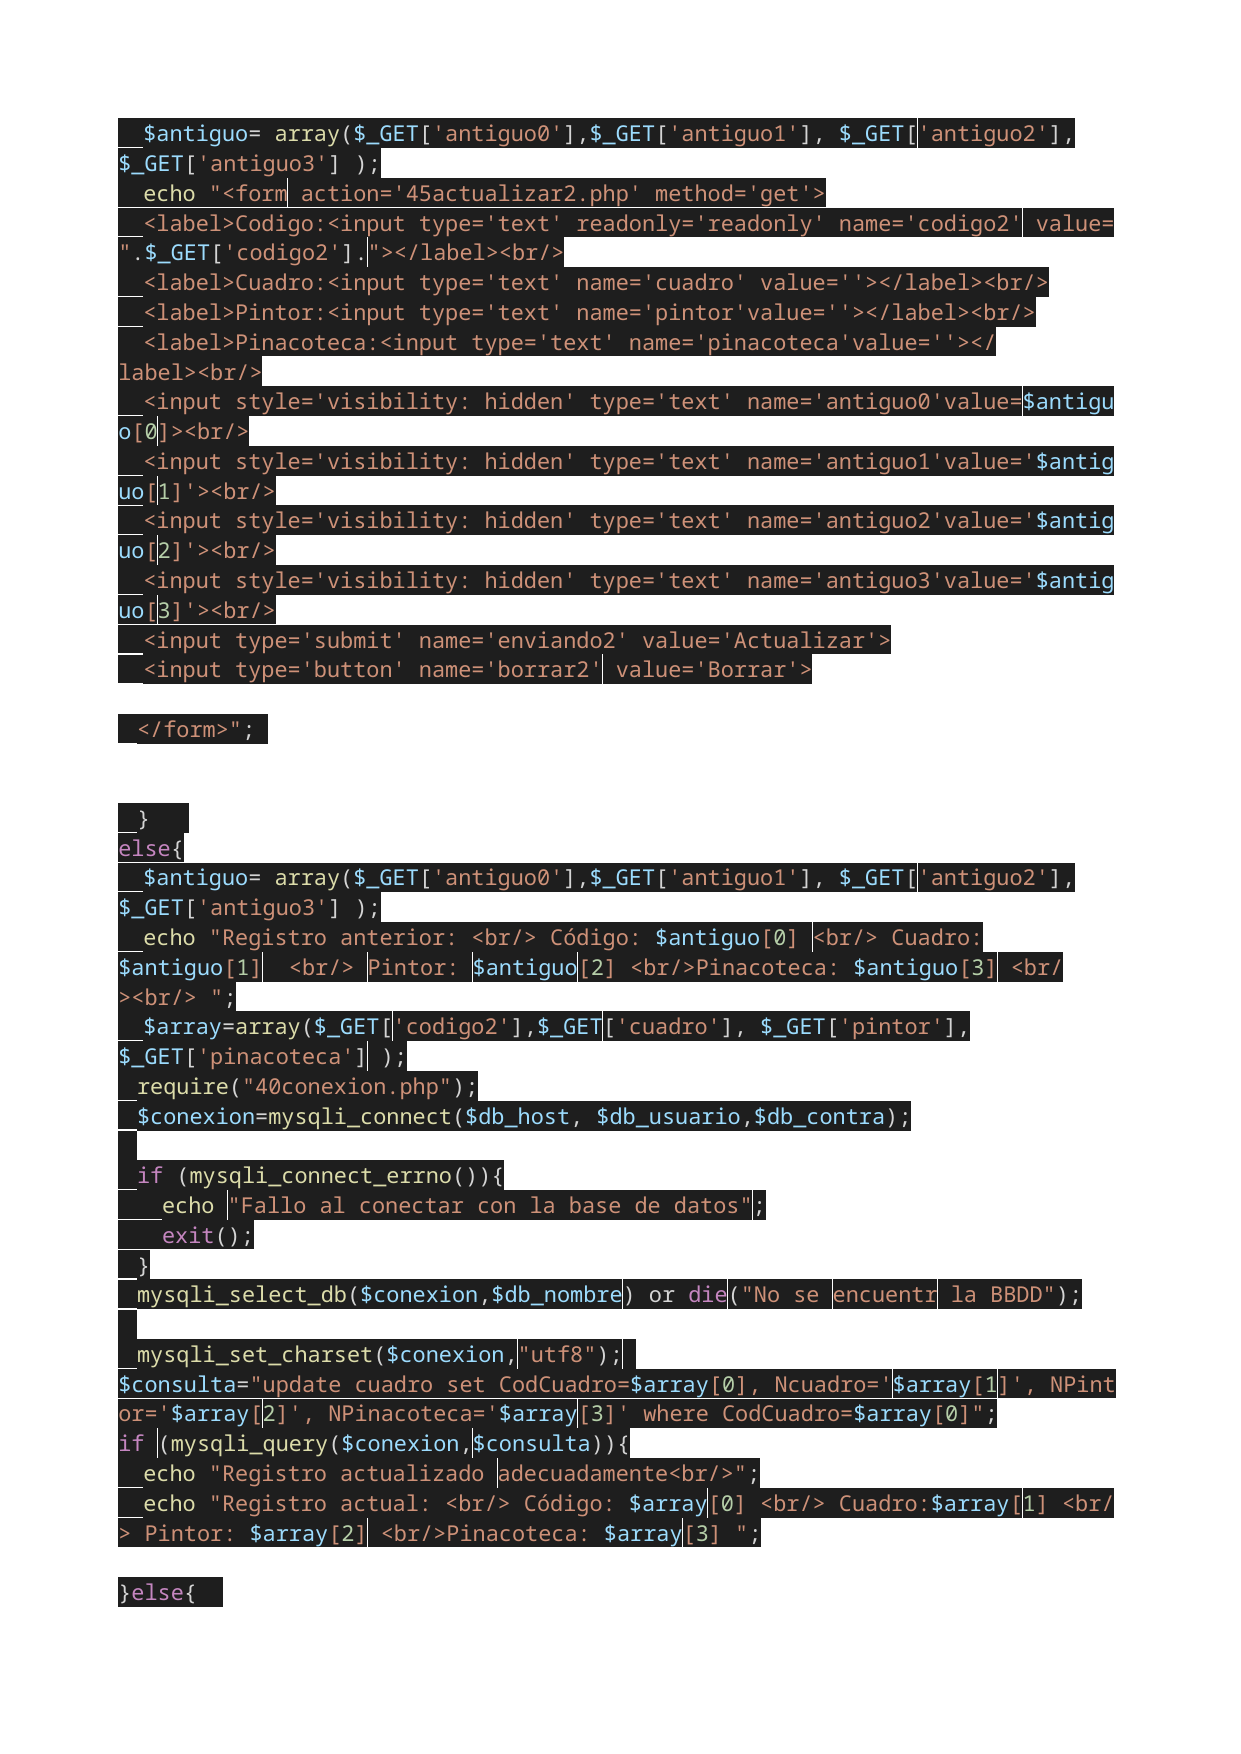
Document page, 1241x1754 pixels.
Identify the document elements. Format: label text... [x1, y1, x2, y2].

text }else{ [118, 1577, 1122, 1607]
text exit(); [118, 1220, 1122, 1249]
text <label>Codigo:<input type='text' readonly='readonly' name='codigo2' value=".$_GET['codigo2']."></label><br/> [118, 207, 1122, 267]
text else{ [118, 833, 1122, 862]
text echo "<form action='45actualizar2.php' method='get'> [118, 178, 1122, 207]
text <input type='button' name='borrar2' value='Borrar'> [118, 654, 1122, 684]
text <input style='visibility: hidden' type='text' name='antiguo2'value='$antiguo[2]'><br/> [118, 505, 1122, 565]
text </form>"; [118, 714, 1122, 744]
text $antiguo= array($_GET['antiguo0'],$_GET['antiguo1'], $_GET['antiguo2'],$_GET['antiguo3'] ); [118, 862, 1122, 922]
text <input type='submit' name='enviando2' value='Actualizar'> [118, 624, 1122, 654]
text <input style='visibility: hidden' type='text' name='antiguo1'value='$antiguo[1]'><br/> [118, 446, 1122, 505]
text <label>Cuadro:<input type='text' name='cuadro' value=''></label><br/> [118, 267, 1122, 297]
text $conexion=mysqli_connect($db_host, $db_usuario,$db_contra); [118, 1101, 1122, 1131]
text echo "Fallo al conectar con la base de datos"; [118, 1190, 1122, 1220]
text require("40conexion.php"); [118, 1071, 1122, 1101]
text <label>Pintor:<input type='text' name='pintor'value=''></label><br/> [118, 297, 1122, 327]
text <label>Pinacoteca:<input type='text' name='pinacoteca'value=''></label><br/> [118, 327, 1122, 386]
text } [118, 1249, 1122, 1279]
text } [118, 803, 1122, 833]
text echo "Registro actualizado adecuadamente<br/>"; [118, 1458, 1122, 1488]
text <input style='visibility: hidden' type='text' name='antiguo3'value='$antiguo[3]'><br/> [118, 565, 1122, 624]
text $consulta="update cuadro set CodCuadro=$array[0], Ncuadro='$array[1]', NPintor='$array[2]', NPinacoteca='$array[3]' where CodCuadro=$array[0]"; [118, 1369, 1122, 1428]
text $array=array($_GET['codigo2'],$_GET['cuadro'], $_GET['pintor'],$_GET['pinacoteca'] ); [118, 1011, 1122, 1071]
text mysqli_select_db($conexion,$db_nombre) or die("No se encuentr la BBDD"); [118, 1279, 1122, 1309]
text $antiguo= array($_GET['antiguo0'],$_GET['antiguo1'], $_GET['antiguo2'],$_GET['antiguo3'] ); [118, 118, 1122, 178]
text if (mysqli_query($conexion,$consulta)){ [118, 1428, 1122, 1458]
text mysqli_set_charset($conexion,"utf8"); [118, 1339, 1122, 1369]
text <input style='visibility: hidden' type='text' name='antiguo0'value=$antiguo[0]><br/> [118, 386, 1122, 446]
text echo "Registro anterior: <br/> Código: $antiguo[0] <br/> Cuadro:$antiguo[1] <br/> Pintor: $antiguo[2] <br/>Pinacoteca: $antiguo[3] <br/><br/> "; [118, 922, 1122, 1011]
text if (mysqli_connect_errno()){ [118, 1160, 1122, 1190]
text echo "Registro actual: <br/> Código: $array[0] <br/> Cuadro:$array[1] <br/> Pintor: $array[2] <br/>Pinacoteca: $array[3] "; [118, 1488, 1122, 1547]
